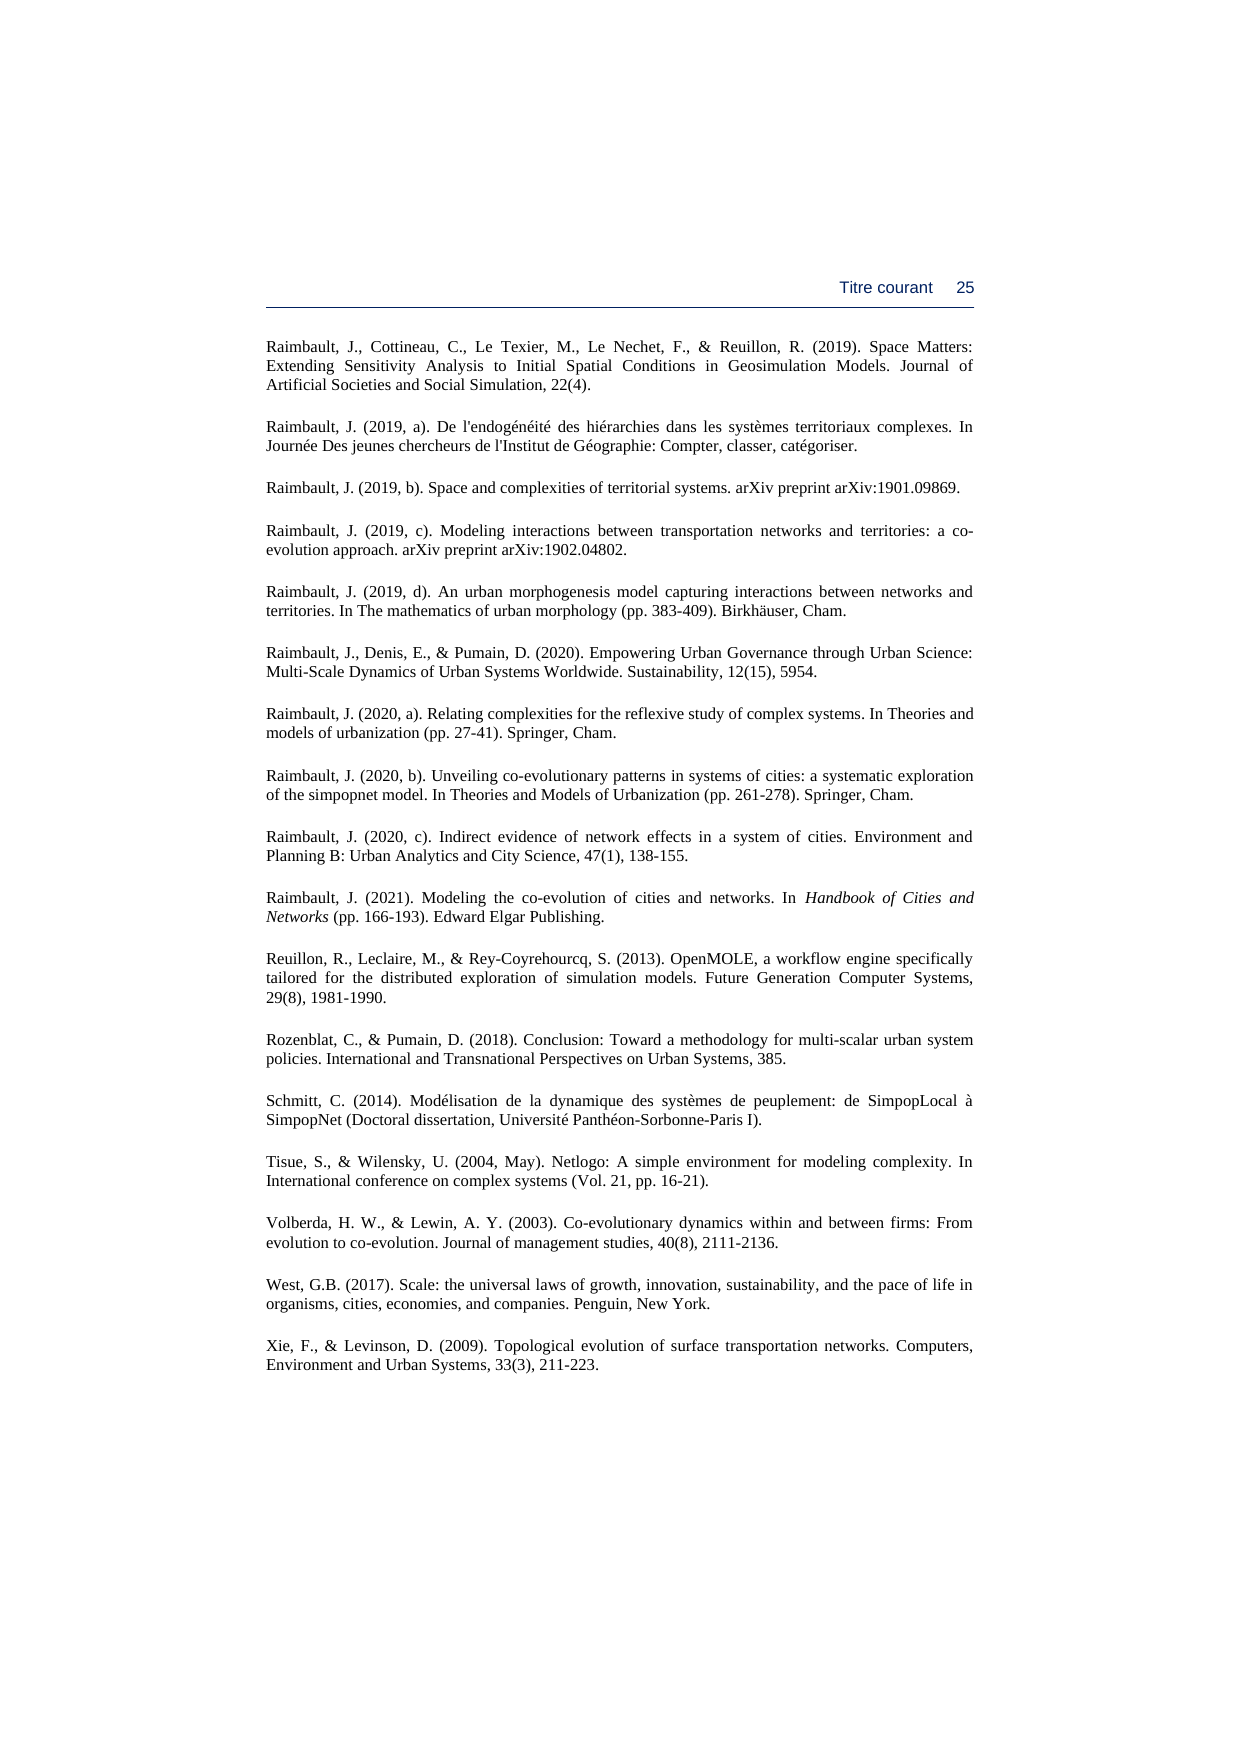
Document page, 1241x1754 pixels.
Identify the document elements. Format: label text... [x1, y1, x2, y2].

text Volberda, H. W., & Lewin, A. Y. (2003). Co‐evolutionary dynamics within and between firms: From evolution to co‐evolution. Journal of management studies, 40(8), 2111-2136. [266, 1213, 974, 1252]
text Raimbault, J. (2019, a). De l'endogénéité des hiérarchies dans les systèmes territoriaux complexes. In Journée Des jeunes chercheurs de l'Institut de Géographie: Compter, classer, catégoriser. [266, 417, 974, 455]
text Raimbault, J., Cottineau, C., Le Texier, M., Le Nechet, F., & Reuillon, R. (2019). Space Matters: Extending Sensitivity Analysis to Initial Spatial Conditions in Geosimulation Models. Journal of Artificial Societies and Social Simulation, 22(4). [266, 337, 974, 394]
text Xie, F., & Levinson, D. (2009). Topological evolution of surface transportation networks. Computers, Environment and Urban Systems, 33(3), 211-223. [266, 1336, 974, 1374]
text Raimbault, J. (2020, a). Relating complexities for the reflexive study of complex systems. In Theories and models of urbanization (pp. 27-41). Springer, Cham. [266, 704, 974, 742]
text Schmitt, C. (2014). Modélisation de la dynamique des systèmes de peuplement: de SimpopLocal à SimpopNet (Doctoral dissertation, Université Panthéon-Sorbonne-Paris I). [266, 1091, 974, 1129]
text West, G.B. (2017). Scale: the universal laws of growth, innovation, sustainability, and the pace of life in organisms, cities, economies, and companies. Penguin, New York. [266, 1274, 974, 1313]
text Reuillon, R., Leclaire, M., & Rey-Coyrehourcq, S. (2013). OpenMOLE, a workflow engine specifically tailored for the distributed exploration of simulation models. Future Generation Computer Systems, 29(8), 1981-1990. [266, 949, 974, 1007]
text Raimbault, J. (2020, c). Indirect evidence of network effects in a system of cities. Environment and Planning B: Urban Analytics and City Science, 47(1), 138-155. [266, 827, 974, 865]
text Raimbault, J. (2020, b). Unveiling co-evolutionary patterns in systems of cities: a systematic exploration of the simpopnet model. In Theories and Models of Urbanization (pp. 261-278). Springer, Cham. [266, 765, 974, 804]
text Raimbault, J. (2019, b). Space and complexities of territorial systems. arXiv preprint arXiv:1901.09869. [266, 478, 974, 497]
text Raimbault, J. (2019, c). Modeling interactions between transportation networks and territories: a co-evolution approach. arXiv preprint arXiv:1902.04802. [266, 520, 974, 559]
text Raimbault, J. (2021). Modeling the co-evolution of cities and networks. In Handbook of Cities and Networks (pp. 166-193). Edward Elgar Publishing. [266, 888, 974, 926]
text Tisue, S., & Wilensky, U. (2004, May). Netlogo: A simple environment for modeling complexity. In International conference on complex systems (Vol. 21, pp. 16-21). [266, 1152, 974, 1190]
text Raimbault, J., Denis, E., & Pumain, D. (2020). Empowering Urban Governance through Urban Science: Multi-Scale Dynamics of Urban Systems Worldwide. Sustainability, 12(15), 5954. [266, 643, 974, 681]
text Rozenblat, C., & Pumain, D. (2018). Conclusion: Toward a methodology for multi-scalar urban system policies. International and Transnational Perspectives on Urban Systems, 385. [266, 1029, 974, 1068]
text Raimbault, J. (2019, d). An urban morphogenesis model capturing interactions between networks and territories. In The mathematics of urban morphology (pp. 383-409). Birkhäuser, Cham. [266, 582, 974, 620]
